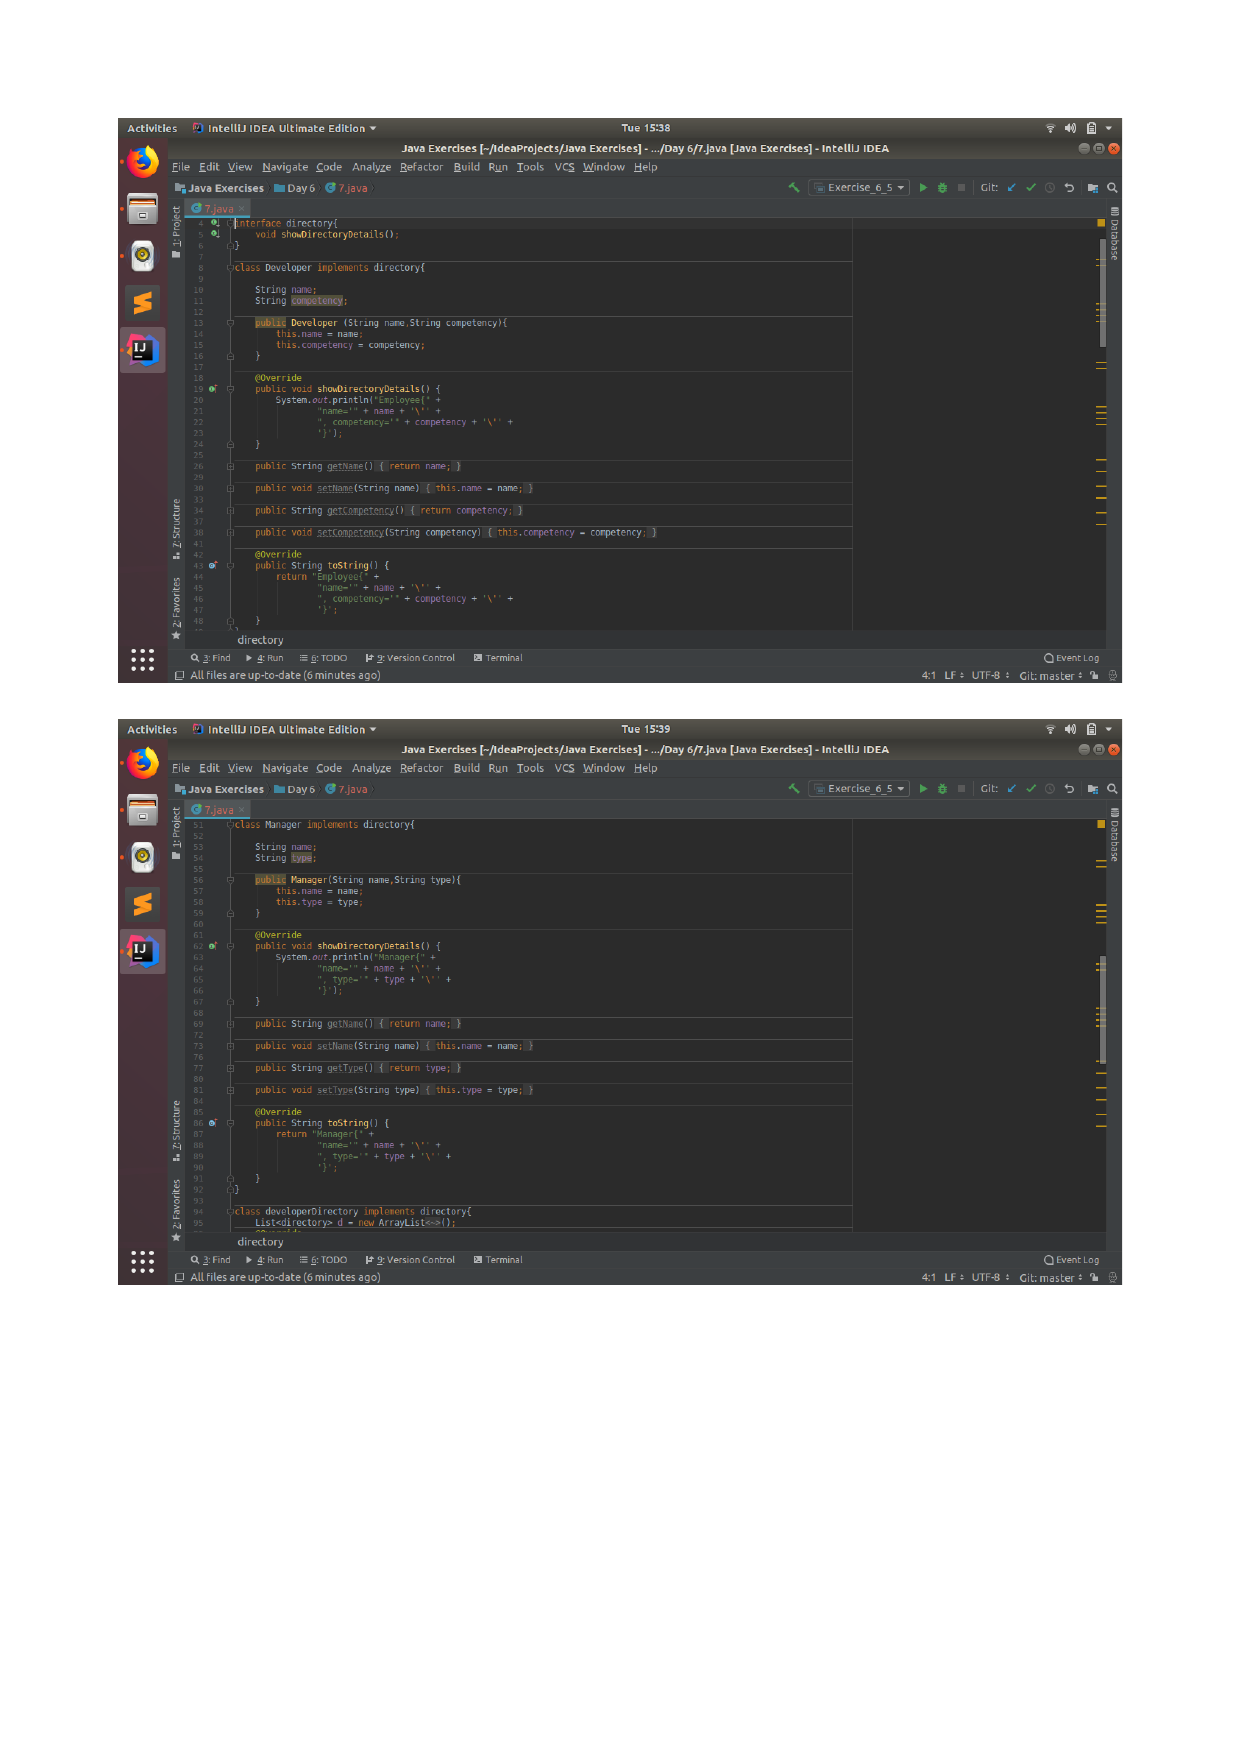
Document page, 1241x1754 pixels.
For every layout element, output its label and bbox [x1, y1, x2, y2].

picture [118, 719, 1123, 1285]
picture [118, 118, 1123, 683]
